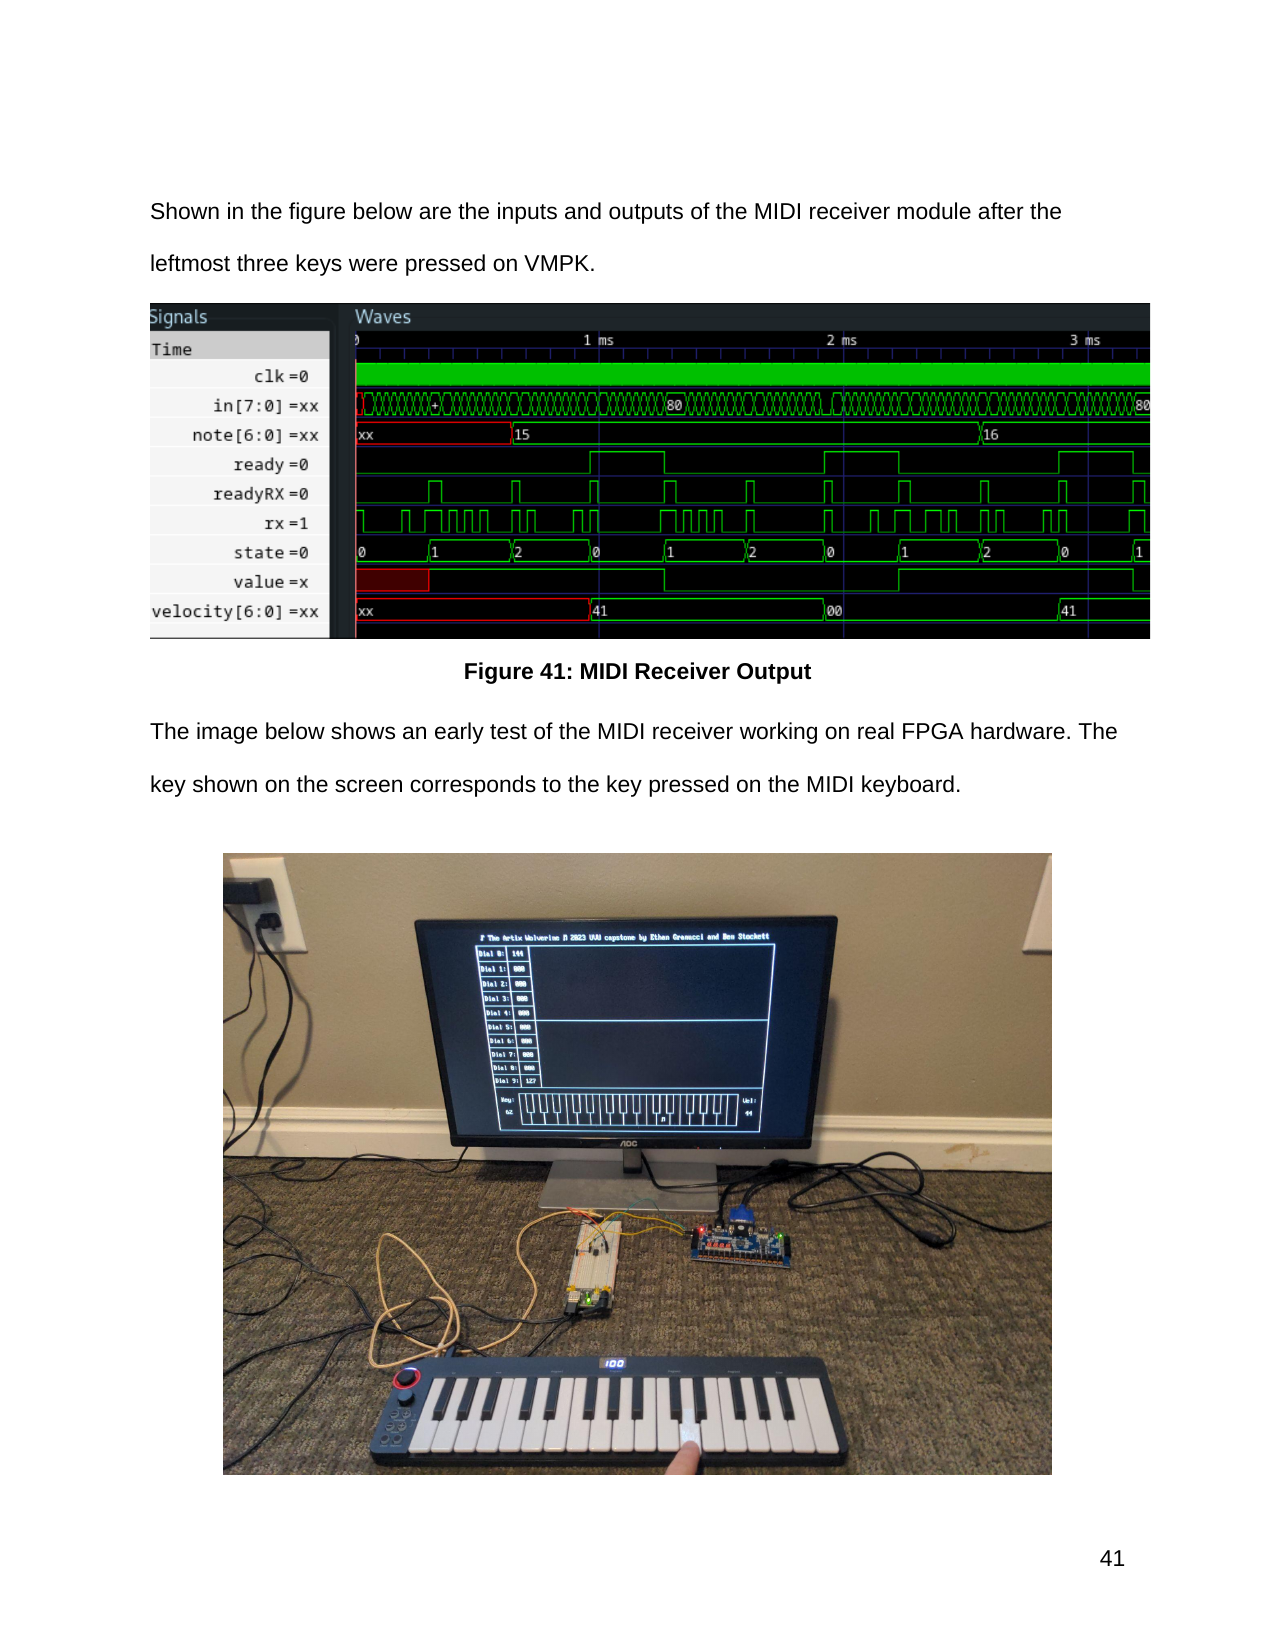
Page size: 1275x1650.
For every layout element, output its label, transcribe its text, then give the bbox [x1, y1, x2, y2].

picture [150, 303, 1150, 639]
text Figure 41: MIDI Receiver Output [150, 658, 1125, 684]
picture [223, 853, 1052, 1475]
text Shown in the figure below are the inputs and outputs of the MIDI receiver module after the leftmost three keys were pressed on VMPK. [150, 198, 1125, 277]
text The image below shows an early test of the MIDI receiver working on real FPGA hardware. The key shown on the screen corresponds to the key pressed on the MIDI keyboard. [150, 718, 1125, 797]
